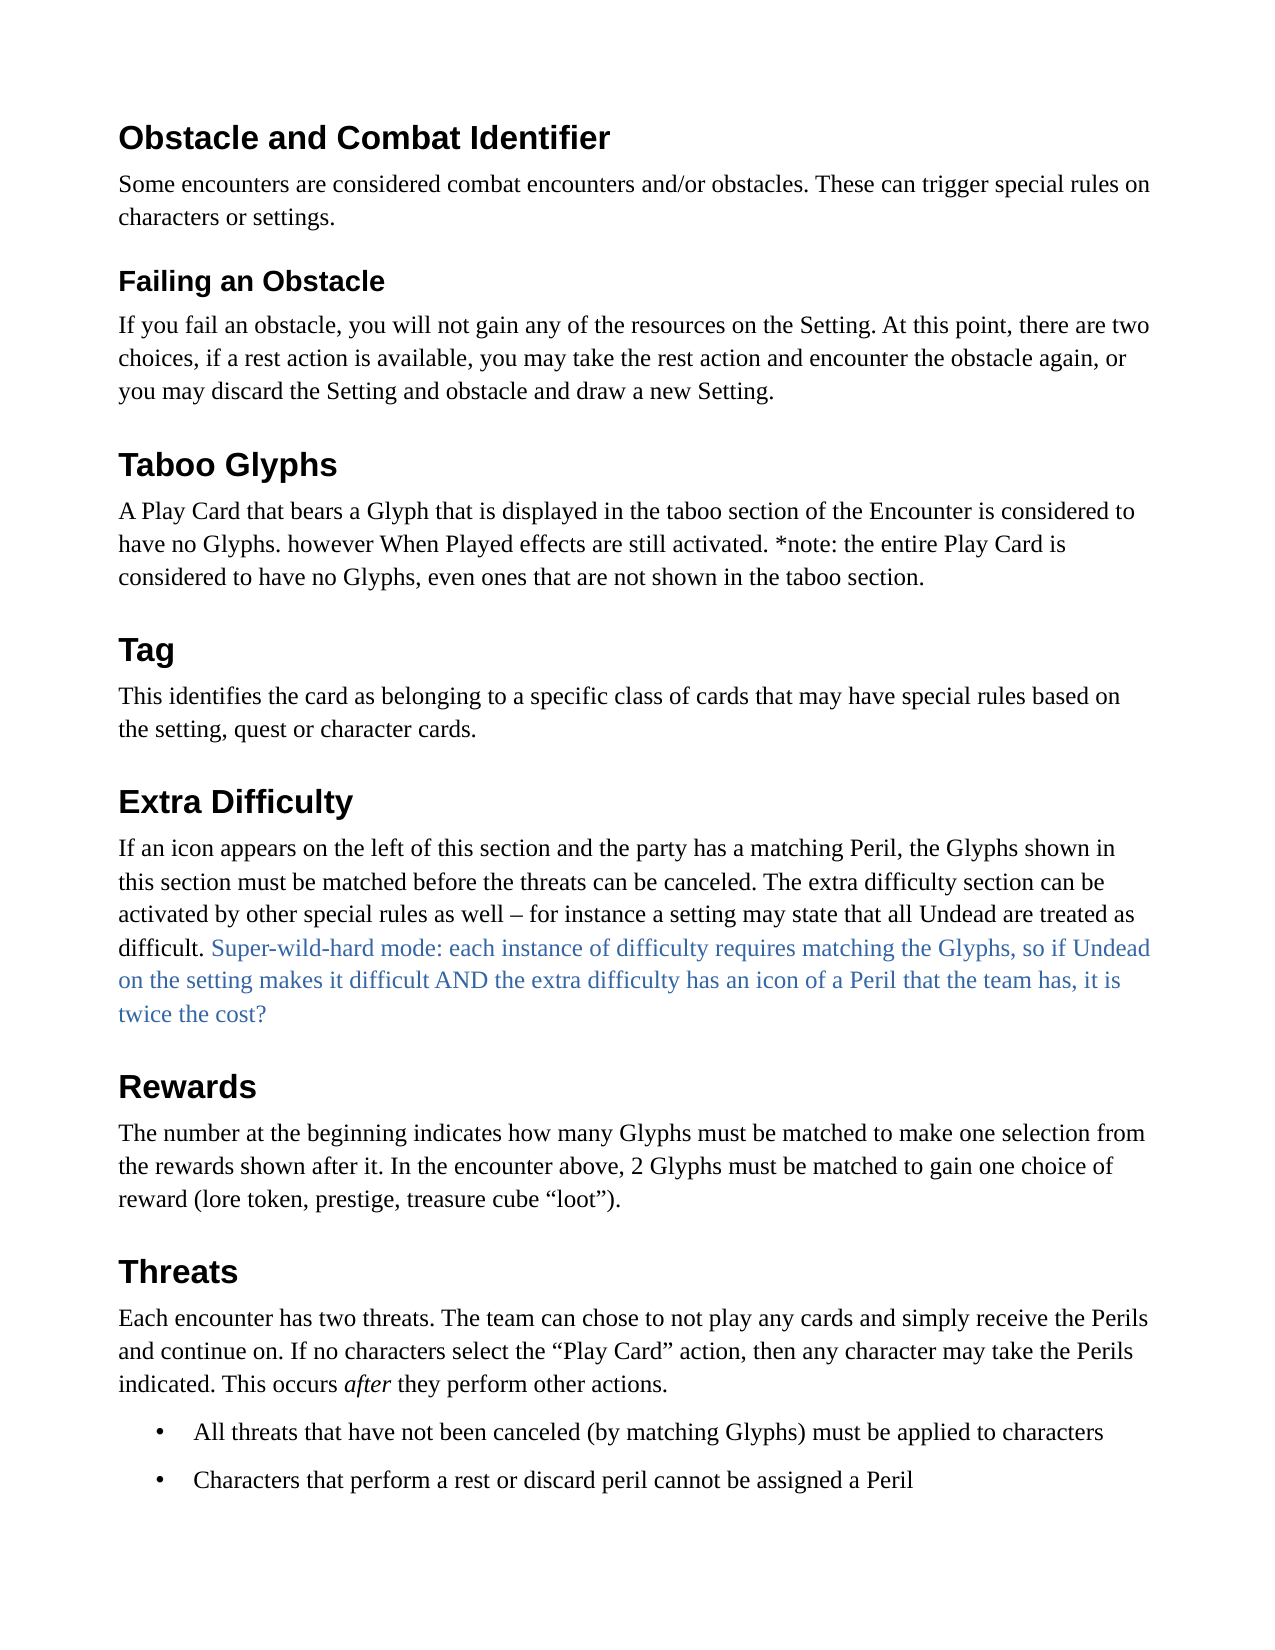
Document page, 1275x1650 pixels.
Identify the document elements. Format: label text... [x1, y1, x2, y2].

subtitle Tag [118, 630, 1157, 669]
text Each encounter has two threats. The team can chose to not play any cards and simply receive the Perils and continue on. If no characters select the “Play Card” action, then any character may take the Perils indicated. This occurs after they perform other actions. [118, 1303, 1157, 1398]
text Some encounters are considered combat encounters and/or obstacles. These can trigger special rules on characters or settings. [118, 169, 1157, 231]
subtitle Threats [118, 1252, 1157, 1291]
subtitle Rewards [118, 1067, 1157, 1106]
text A Play Card that bears a Glyph that is displayed in the taboo section of the Encounter is considered to have no Glyphs. however When Played effects are still activated. *note: the entire Play Card is considered to have no Glyphs, even ones that are not shown in the taboo section. [118, 496, 1157, 591]
subtitle Obstacle and Combat Identifier [118, 118, 1157, 157]
list Characters that perform a rest or discard peril cannot be assigned a Peril [156, 1465, 1157, 1493]
subtitle Failing an Obstacle [118, 264, 1157, 298]
text If an icon appears on the left of this section and the party has a matching Peril, the Glyphs shown in this section must be matched before the threats can be canceled. The extra difficulty section can be activated by other special rules as well – for instance a setting may state that all Undead are treated as difficult. Super-wild-hard mode: each instance of difficulty requires matching the Glyphs, so if Undead on the setting makes it difficult AND the extra difficulty has an icon of a Peril that the team has, it is twice the cost? [118, 833, 1157, 1027]
text If you fail an obstacle, you will not gain any of the resources on the Setting. At this point, there are two choices, if a rest action is available, you may take the rest action and encounter the obstacle again, or you may discard the Setting and obstacle and draw a new Setting. [118, 310, 1157, 405]
text The number at the beginning indicates how many Glyphs must be matched to make one selection from the rewards shown after it. In the encounter above, 2 Glyphs must be matched to gain one choice of reward (lore token, prestige, treasure cube “loot”). [118, 1118, 1157, 1213]
text This identifies the card as belonging to a specific class of cards that may have special rules based on the setting, quest or character cards. [118, 681, 1157, 743]
subtitle Extra Difficulty [118, 783, 1157, 821]
subtitle Taboo Glyphs [118, 445, 1157, 483]
list All threats that have not been canceled (by matching Glyphs) must be applied to characters [156, 1417, 1157, 1446]
